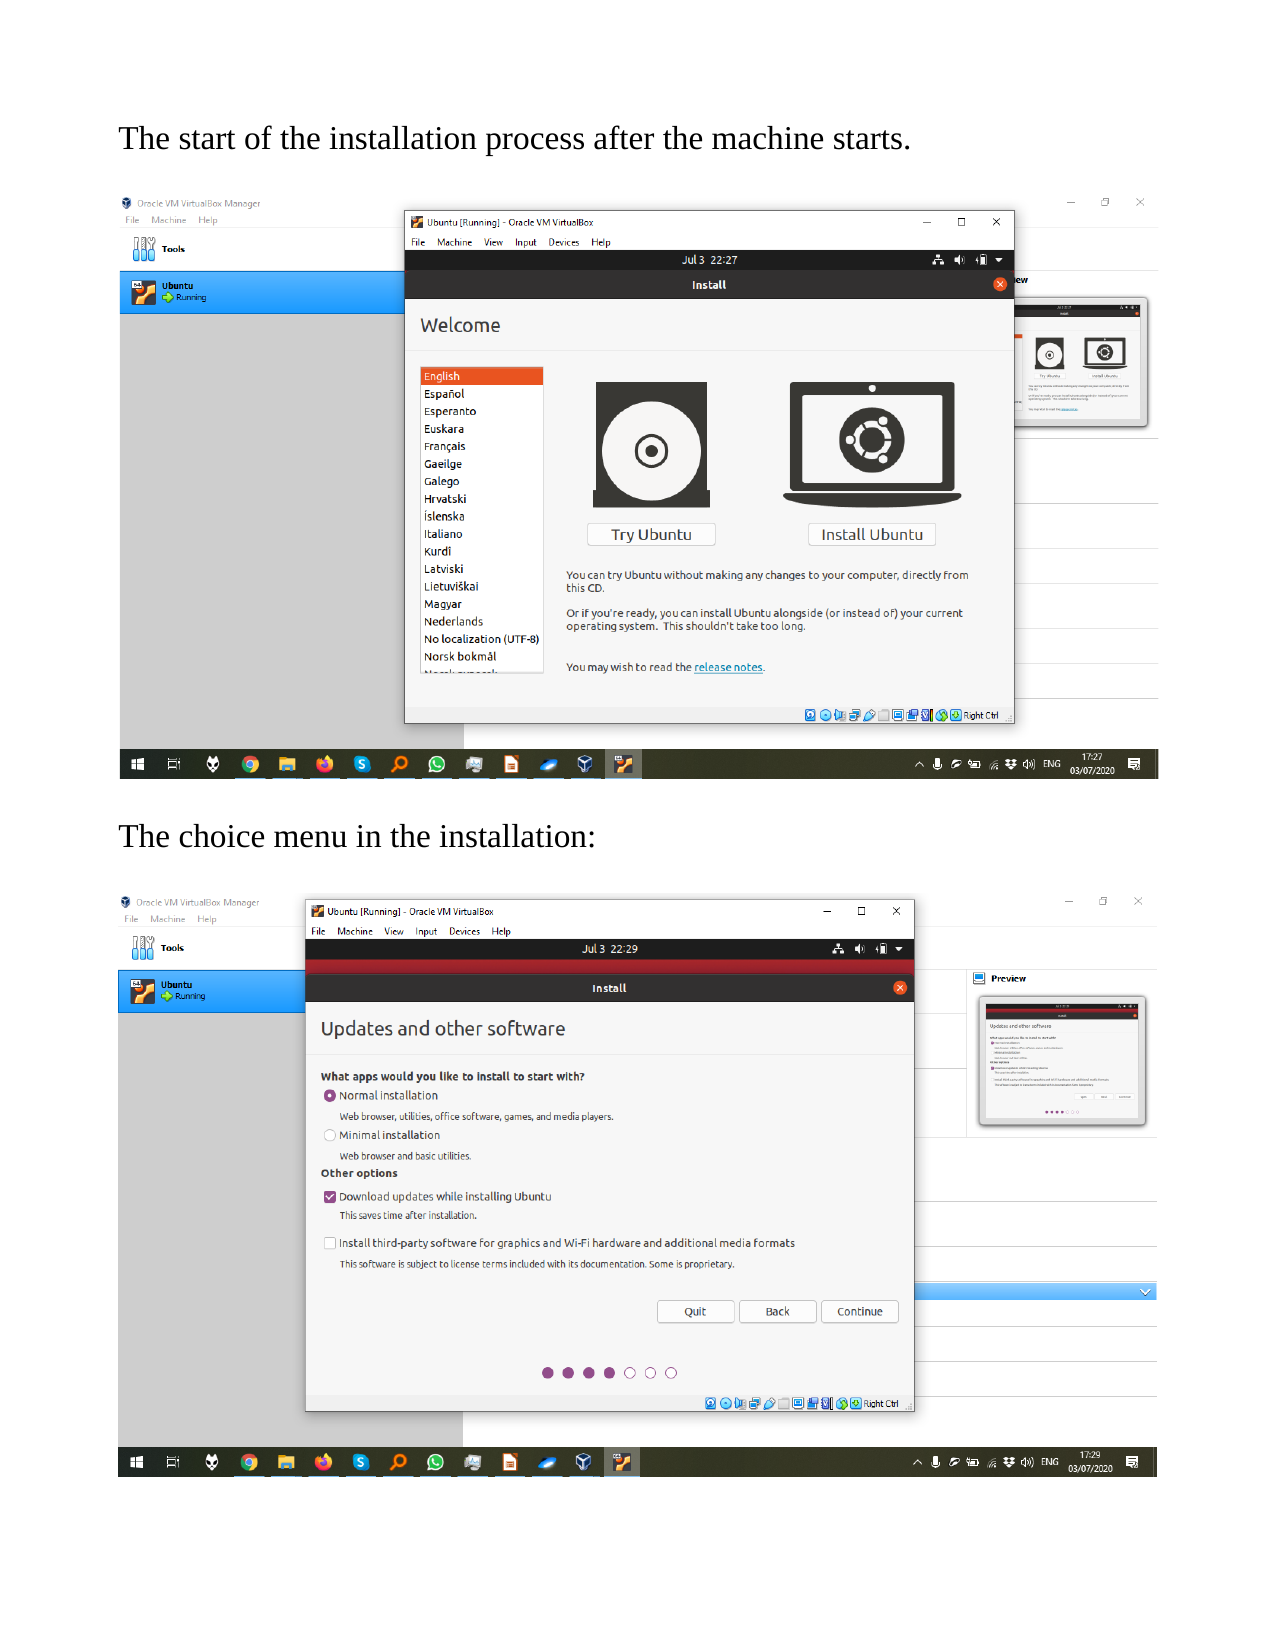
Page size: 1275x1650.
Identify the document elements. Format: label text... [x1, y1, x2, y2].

text The choice menu in the installation: [118, 816, 1157, 855]
picture [118, 893, 1157, 1477]
picture [119, 194, 1159, 779]
text The start of the installation process after the machine starts. [118, 118, 1157, 156]
